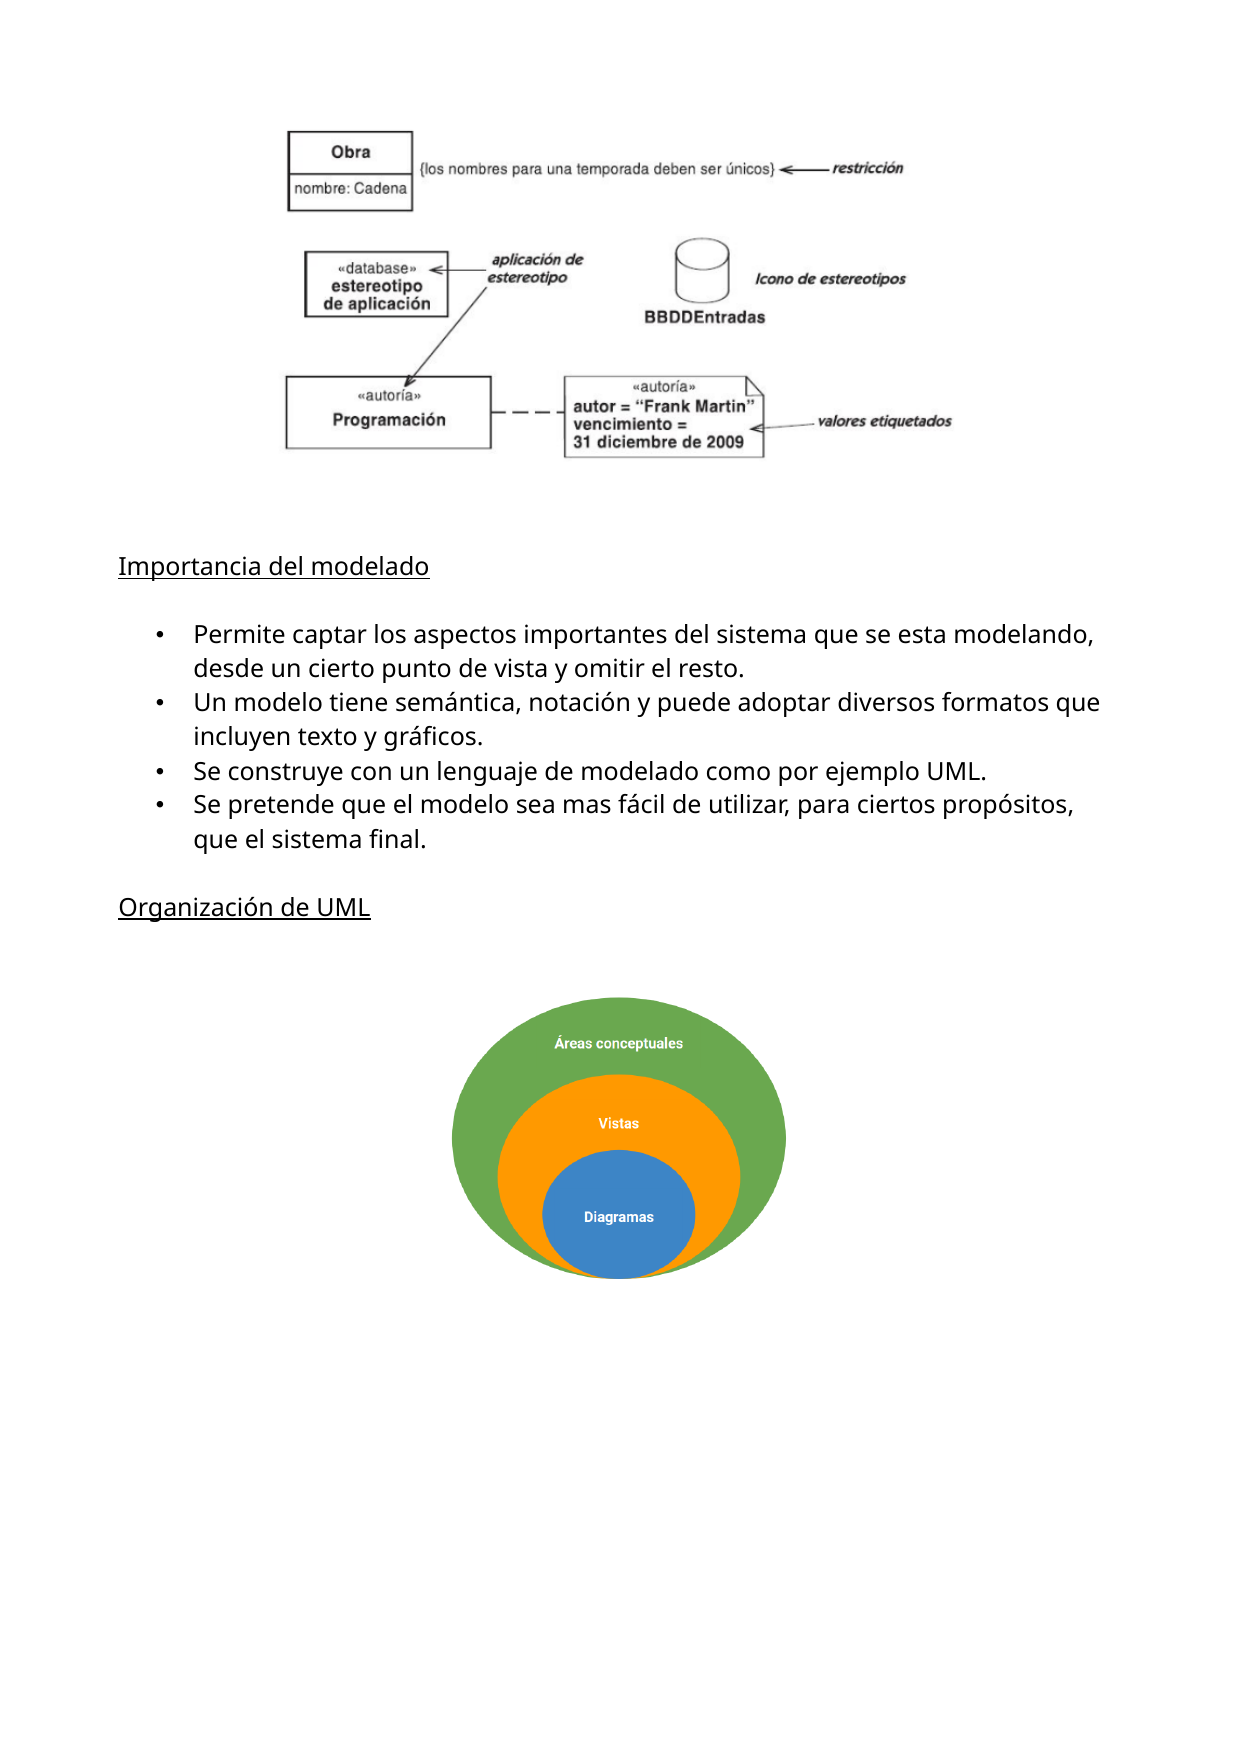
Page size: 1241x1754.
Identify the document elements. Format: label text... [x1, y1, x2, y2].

list Se construye con un lenguaje de modelado como por ejemplo UML. [156, 753, 1122, 787]
picture [445, 991, 795, 1282]
list Se pretende que el modelo sea mas fácil de utilizar, para ciertos propósitos, que el sistema final. [156, 787, 1122, 855]
list Un modelo tiene semántica, notación y puede adoptar diversos formatos que incluyen texto y gráficos. [156, 685, 1122, 753]
list Permite captar los aspectos importantes del sistema que se esta modelando, desde un cierto punto de vista y omitir el resto. [156, 617, 1122, 685]
text Organización de UML [118, 889, 1122, 923]
text Importancia del modelado [118, 549, 1122, 583]
picture [274, 118, 966, 481]
